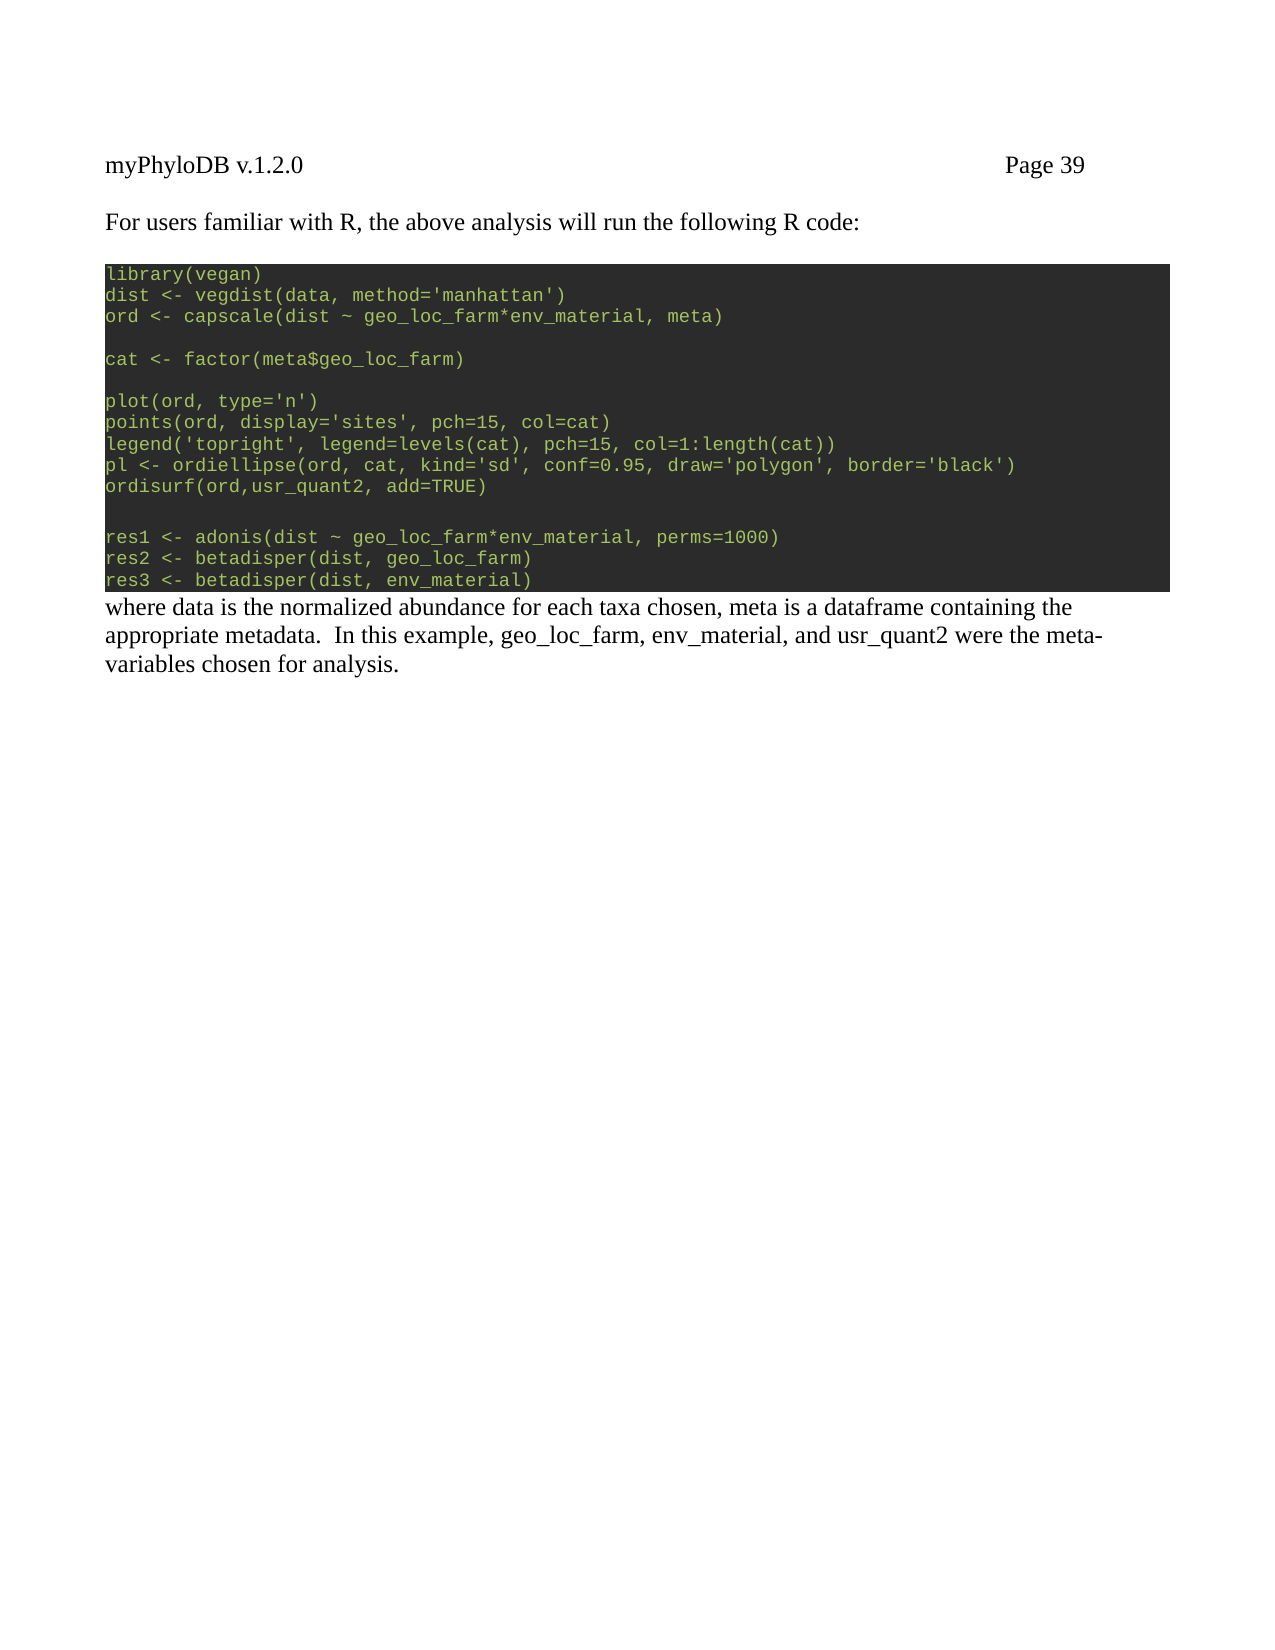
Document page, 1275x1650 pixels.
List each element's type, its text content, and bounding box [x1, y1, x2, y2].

text points(ord, display='sites', pch=15, col=cat) [105, 413, 1170, 434]
text ordisurf(ord,usr_quant2, add=TRUE) [105, 477, 1170, 498]
text where data is the normalized abundance for each taxa chosen, meta is a dataframe containing the appropriate metadata. In this example, geo_loc_farm, env_material, and usr_quant2 were the meta-variables chosen for analysis. [105, 592, 1170, 678]
text res2 <- betadisper(dist, geo_loc_farm) [105, 549, 1170, 570]
text cat <- factor(meta$geo_loc_farm) [105, 349, 1170, 371]
text library(vegan) [105, 264, 1170, 286]
text res3 <- betadisper(dist, env_material) [105, 570, 1170, 592]
text For users familiar with R, the above analysis will run the following R code: [105, 207, 1170, 236]
text legend('topright', legend=levels(cat), pch=15, col=1:length(cat)) [105, 434, 1170, 456]
text dist <- vegdist(data, method='manhattan') [105, 286, 1170, 307]
text res1 <- adonis(dist ~ geo_loc_farm*env_material, perms=1000) [105, 528, 1170, 549]
text pl <- ordiellipse(ord, cat, kind='sd', conf=0.95, draw='polygon', border='black') [105, 456, 1170, 477]
text plot(ord, type='n') [105, 392, 1170, 413]
text ord <- capscale(dist ~ geo_loc_farm*env_material, meta) [105, 307, 1170, 328]
